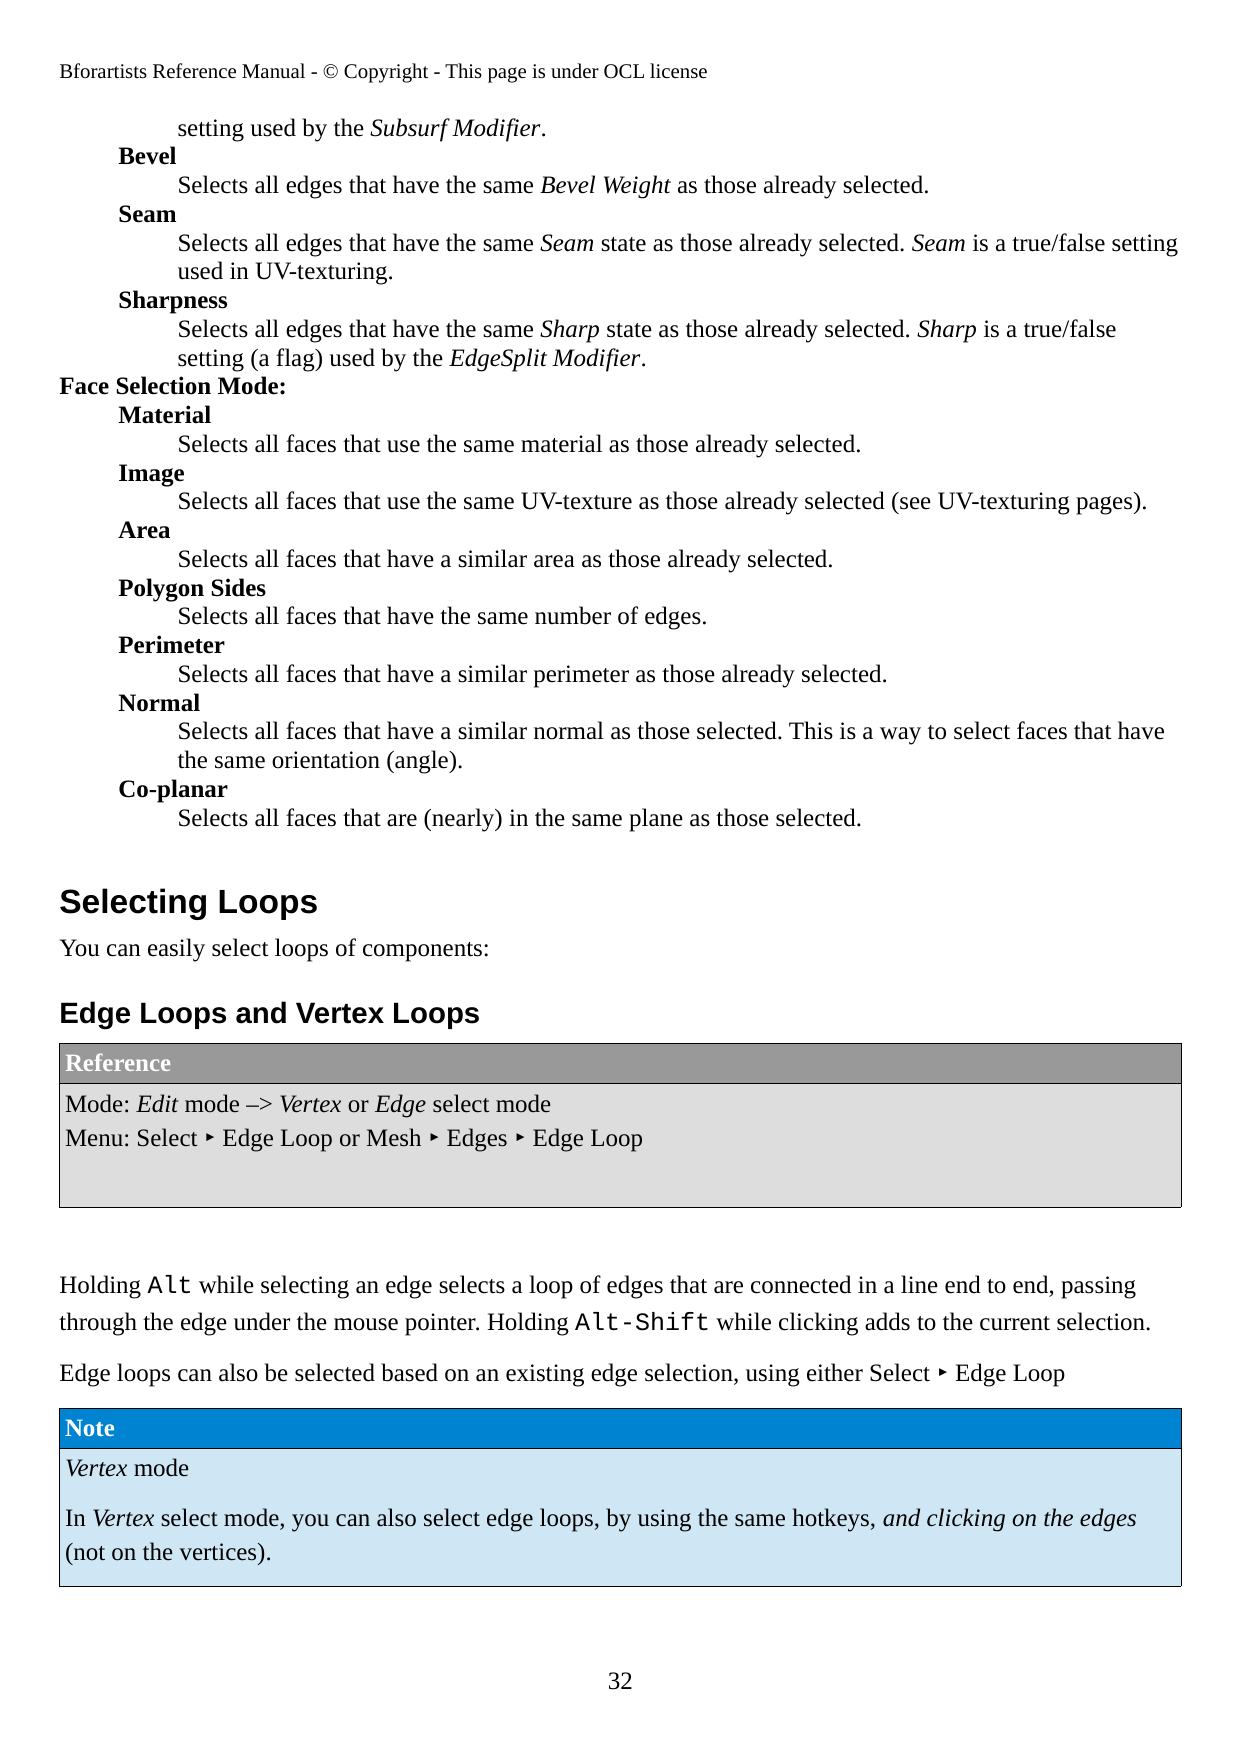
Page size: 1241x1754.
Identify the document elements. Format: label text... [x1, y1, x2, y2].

list Selects all faces that have a similar area as those already selected. [177, 544, 1181, 573]
subtitle Polygon Sides [118, 573, 1181, 601]
subtitle Selecting Loops [59, 882, 1181, 920]
subtitle Image [118, 458, 1181, 486]
subtitle Perimeter [118, 630, 1181, 659]
list Selects all edges that have the same Seam state as those already selected. Seam is a true/false setting used in UV-texturing. [177, 228, 1181, 285]
subtitle Seam [118, 199, 1181, 228]
list Selects all edges that have the same Bevel Weight as those already selected. [177, 170, 1181, 199]
list Selects all faces that have a similar normal as those selected. This is a way to select faces that have the same orientation (angle). [177, 716, 1181, 774]
list Selects all faces that use the same UV-texture as those already selected (see UV-texturing pages). [177, 486, 1181, 515]
list setting used by the Subsurf Modifier. [177, 113, 1181, 141]
subtitle Edge Loops and Vertex Loops [59, 996, 1181, 1030]
table_cell Vertex mode In Vertex select mode, you can also select edge loops, by using the same hotkeys, and clicking on the edges (not on the vertices). [60, 1449, 1181, 1586]
subtitle Sharpness [118, 285, 1181, 314]
table_header Reference [60, 1044, 1181, 1083]
subtitle Co-planar [118, 774, 1181, 803]
text Edge loops can also be selected based on an existing edge selection, using either Select ‣ Edge Loop [59, 1358, 1181, 1387]
subtitle Bevel [118, 141, 1181, 170]
text You can easily select loops of components: [59, 933, 1181, 962]
table_cell Mode: Edit mode –> Vertex or Edge select mode Menu: Select ‣ Edge Loop or Mesh ‣ Edges ‣ Edge Loop [60, 1084, 1181, 1207]
subtitle Normal [118, 688, 1181, 716]
subtitle Material [118, 400, 1181, 429]
list Selects all faces that are (nearly) in the same plane as those selected. [177, 803, 1181, 831]
list Selects all faces that have the same number of edges. [177, 601, 1181, 630]
subtitle Face Selection Mode: [59, 371, 1181, 400]
table_header Note [60, 1409, 1181, 1448]
list Selects all faces that have a similar perimeter as those already selected. [177, 659, 1181, 688]
list Selects all edges that have the same Sharp state as those already selected. Sharp is a true/false setting (a flag) used by the EdgeSplit Modifier. [177, 314, 1181, 371]
subtitle Area [118, 515, 1181, 544]
text Holding Alt while selecting an edge selects a loop of edges that are connected in a line end to end, passing through the edge under the mouse pointer. Holding Alt-Shift while clicking adds to the current selection. [59, 1270, 1181, 1338]
list Selects all faces that use the same material as those already selected. [177, 429, 1181, 458]
